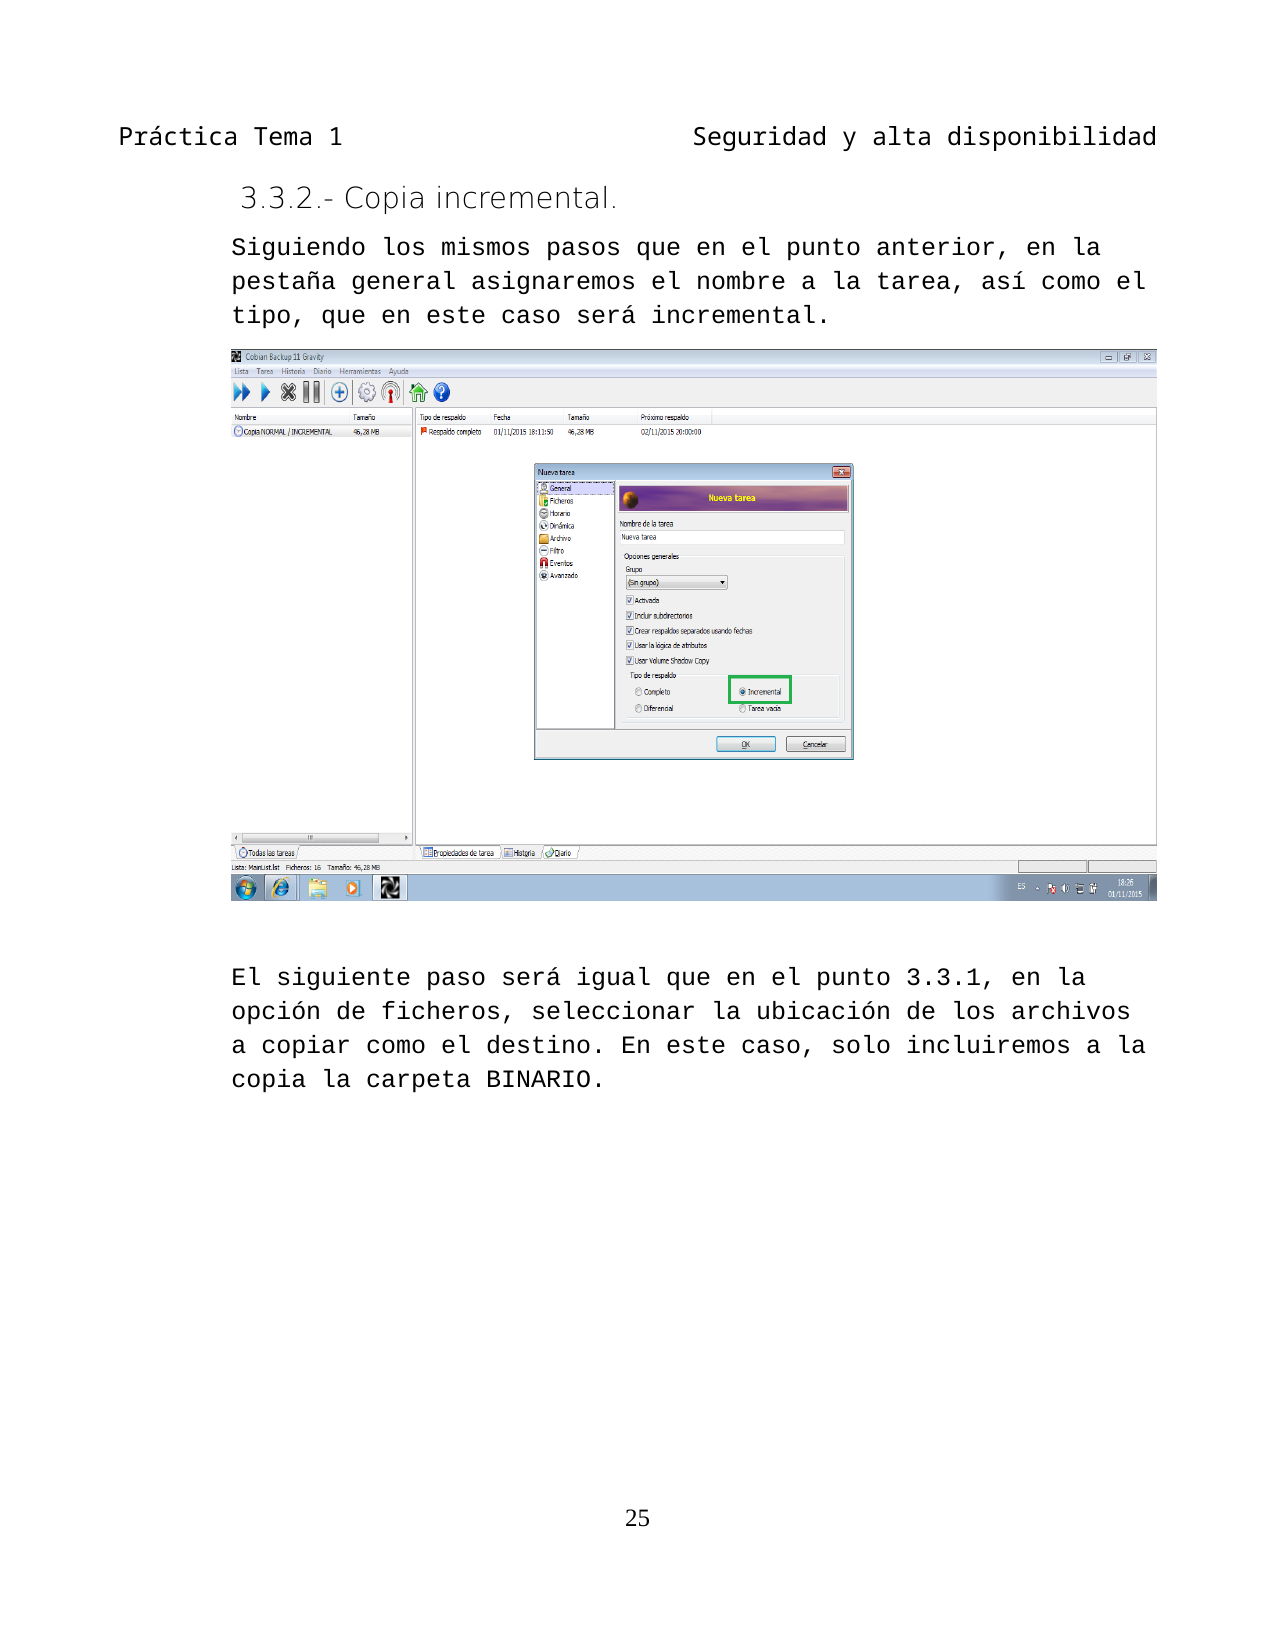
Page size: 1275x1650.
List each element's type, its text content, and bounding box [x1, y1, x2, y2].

text El siguiente paso será igual que en el punto 3.3.1, en la opción de ficheros, seleccionar la ubicación de los archivos a copiar como el destino. En este caso, solo incluiremos a la copia la carpeta BINARIO. [231, 965, 1157, 1095]
text Siguiendo los mismos pasos que en el punto anterior, en la pestaña general asignaremos el nombre a la tarea, así como el tipo, que en este caso será incremental. [231, 235, 1157, 331]
list Copia incremental. [231, 182, 1157, 216]
picture [231, 349, 1157, 901]
